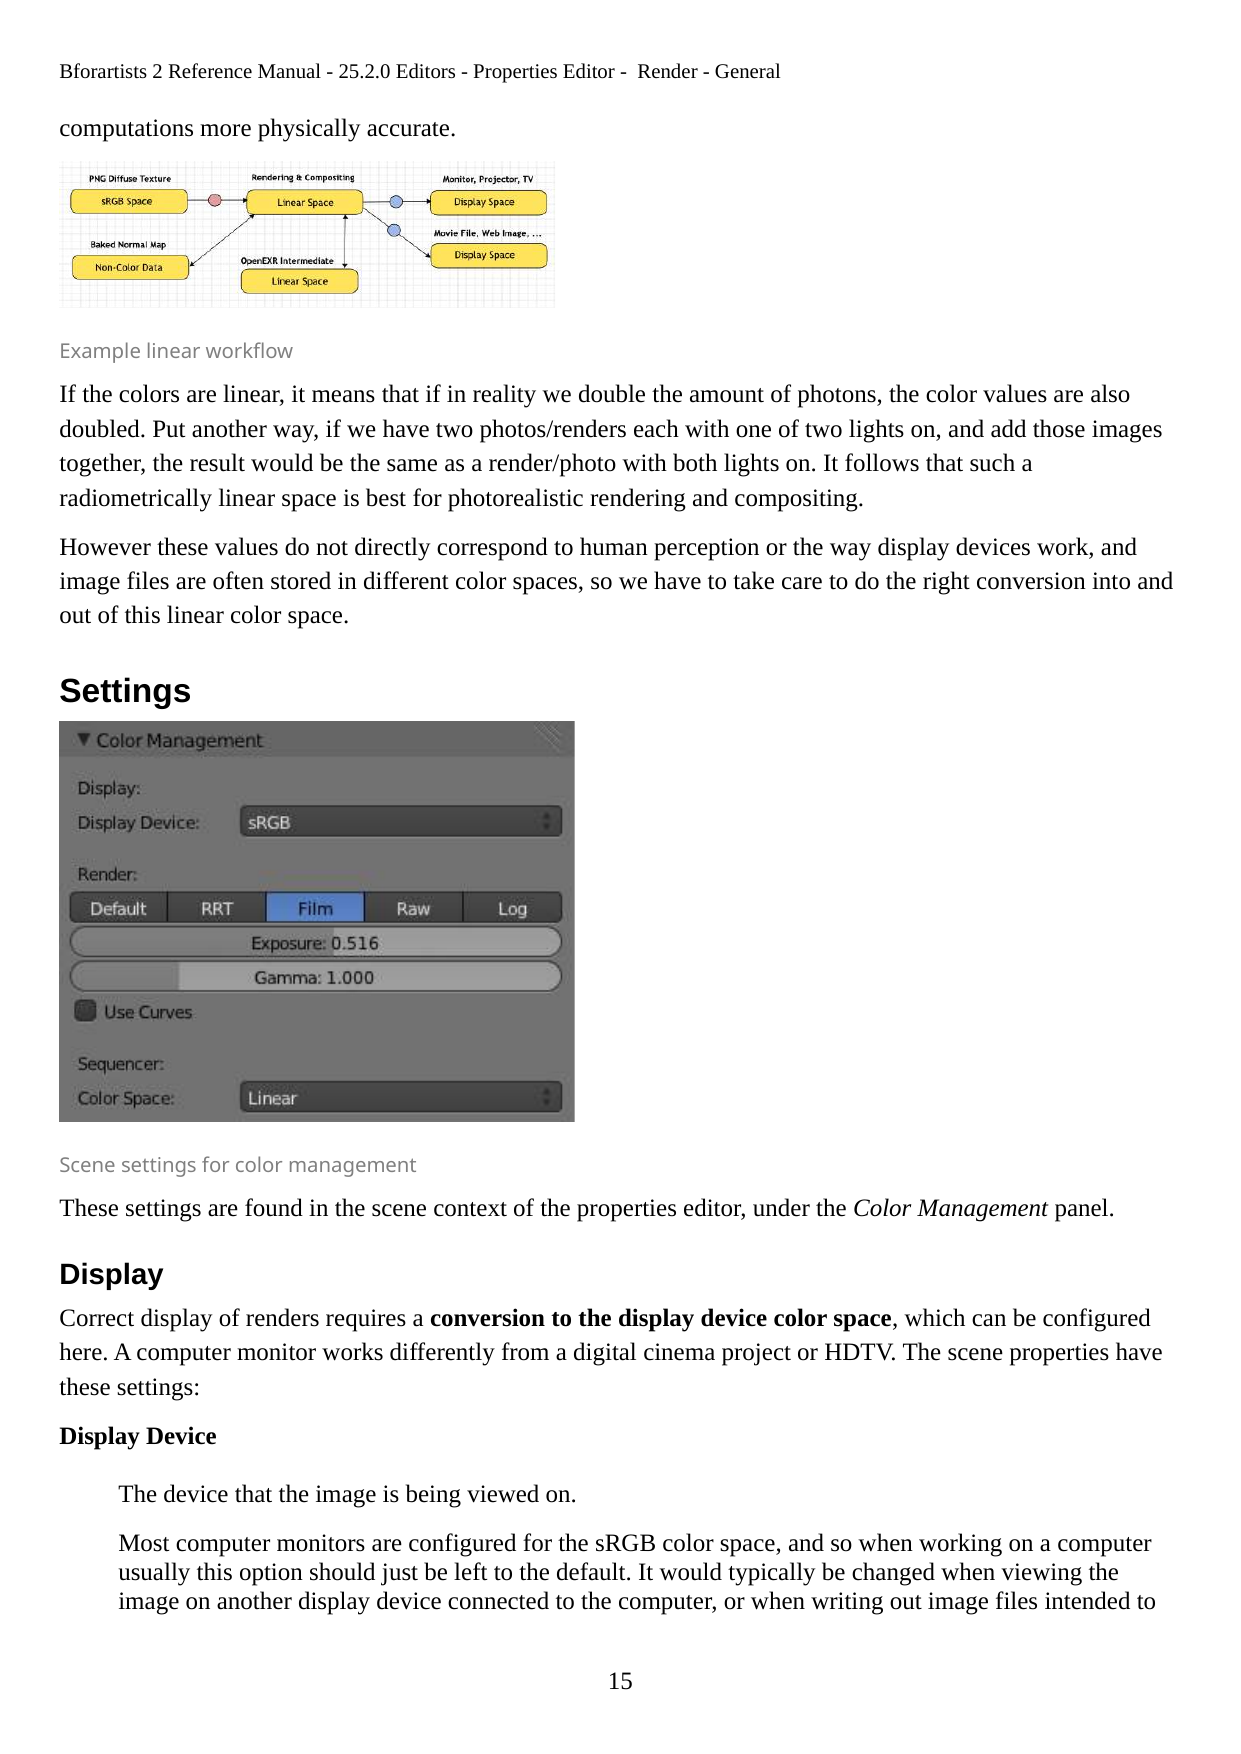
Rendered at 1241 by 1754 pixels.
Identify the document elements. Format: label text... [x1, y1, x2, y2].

text Correct display of renders requires a conversion to the display device color space, which can be configured here. A computer monitor works differently from a digital cinema project or HDTV. The scene properties have these settings: [59, 1303, 1181, 1401]
list Most computer monitors are configured for the sRGB color space, and so when working on a computer usually this option should just be left to the default. It would typically be changed when viewing the image on another display device connected to the computer, or when writing out image files intended to [118, 1528, 1181, 1614]
text The device that the image is being viewed on. [118, 1479, 1181, 1508]
text computations more physically accurate. [59, 113, 1181, 141]
text Example linear workflow [59, 333, 1181, 364]
subtitle Display [59, 1257, 1181, 1290]
subtitle Settings [59, 671, 1181, 709]
picture [59, 161, 556, 308]
text However these values do not directly correspond to human perception or the way display devices work, and image files are often stored in different color spaces, so we have to take care to do the right conversion into and out of this linear color space. [59, 532, 1181, 629]
text Scene settings for color management [59, 1147, 1181, 1178]
subtitle Display Device [59, 1421, 1181, 1450]
text These settings are found in the scene context of the properties editor, under the Color Management panel. [59, 1193, 1181, 1222]
picture [59, 721, 575, 1122]
text If the colors are linear, it means that if in reality we double the amount of photons, the color values are also doubled. Put another way, if we have two photos/renders each with one of two lights on, and add those images together, the result would be the same as a render/photo with both lights on. It follows that such a radiometrically linear space is best for photorealistic rendering and compositing. [59, 379, 1181, 511]
